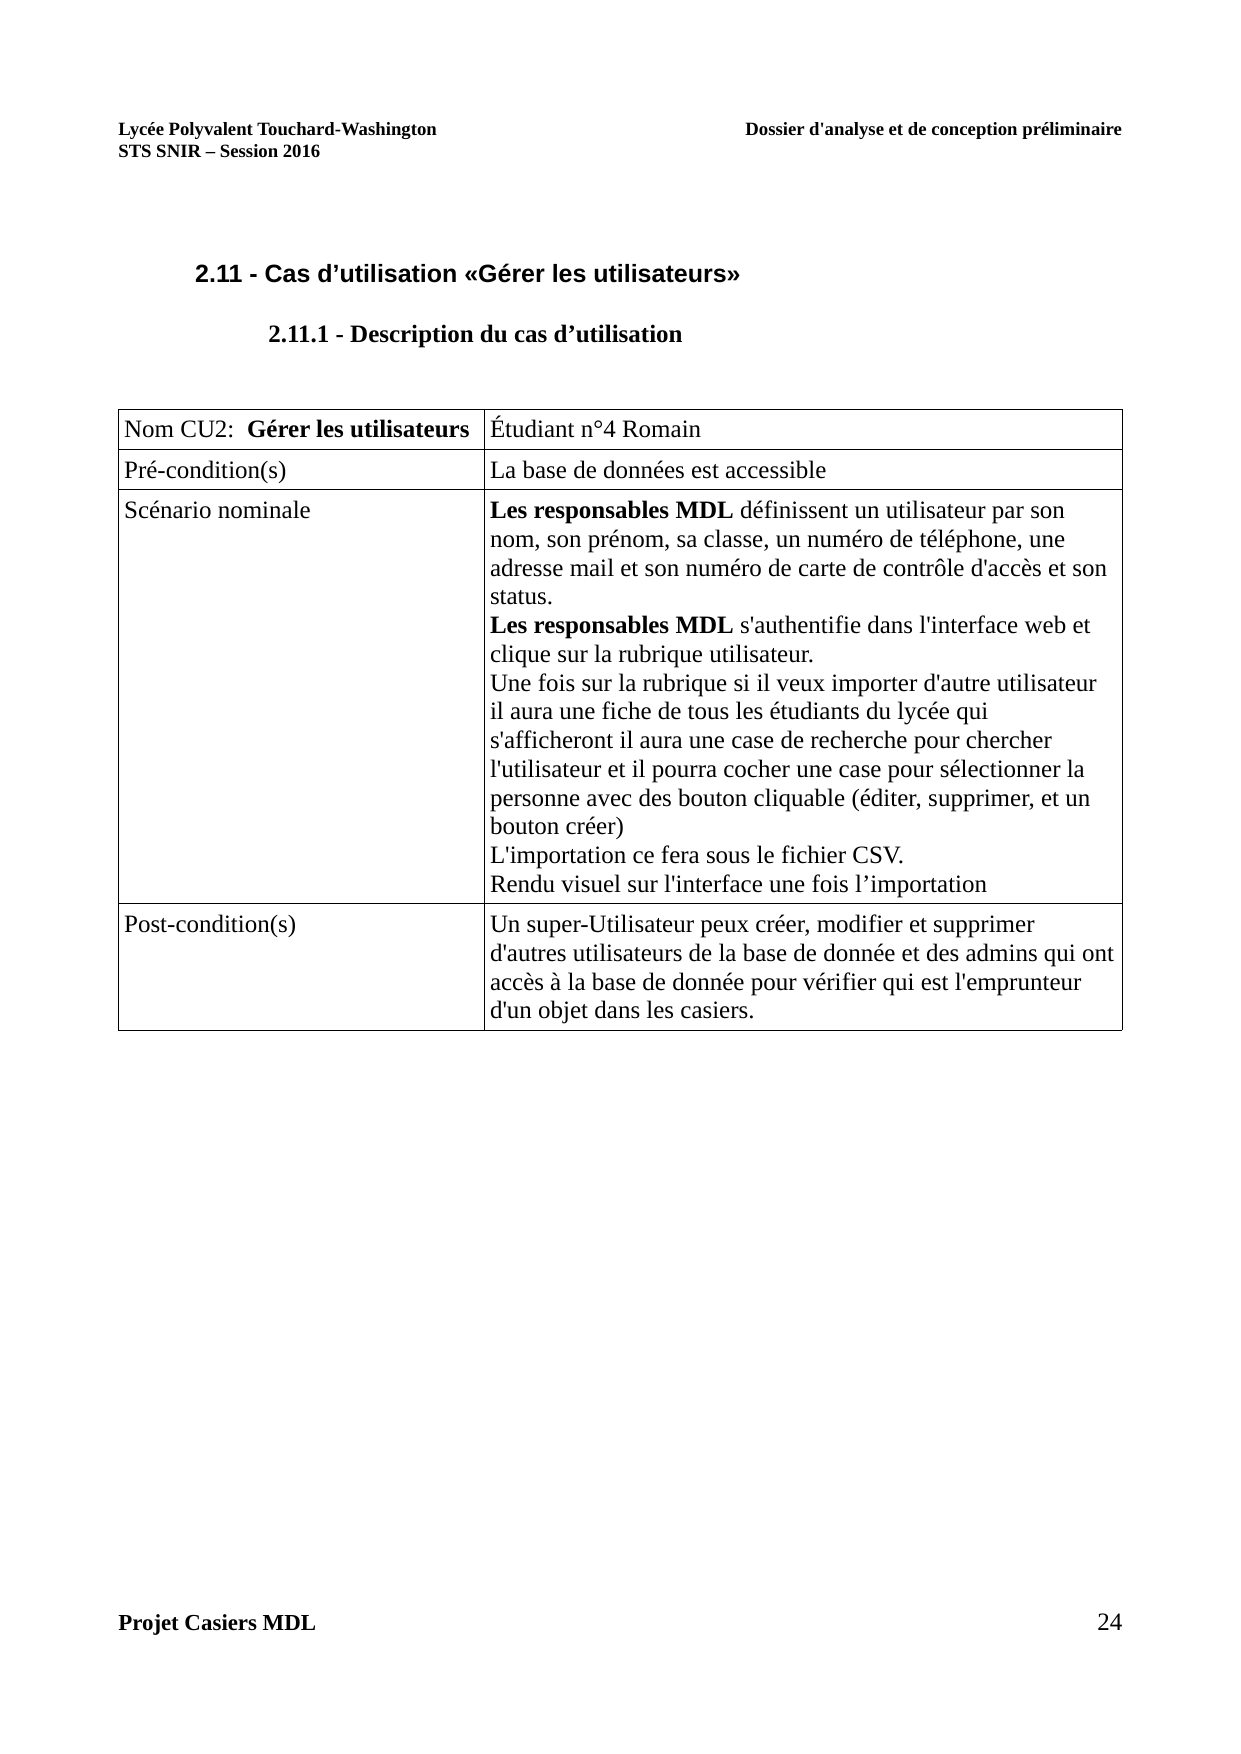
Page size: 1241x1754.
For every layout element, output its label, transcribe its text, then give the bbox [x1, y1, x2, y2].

table_cell Pré-condition(s) [119, 450, 484, 489]
table_cell Post-condition(s) [119, 904, 484, 1030]
table_cell La base de données est accessible [485, 450, 1122, 489]
table_header Nom CU2: Gérer les utilisateurs [119, 410, 484, 449]
table_header Étudiant n°4 Romain [485, 410, 1122, 449]
table_cell Scénario nominale [119, 490, 484, 903]
subtitle 2.11.1 - Description du cas d’utilisation [118, 315, 1122, 348]
subtitle 2.11 - Cas d’utilisation «Gérer les utilisateurs» [195, 259, 1122, 288]
table_cell Les responsables MDL définissent un utilisateur par son nom, son prénom, sa classe, un numéro de téléphone, une adresse mail et son numéro de carte de contrôle d'accès et son status. Les responsables MDL s'authentifie dans l'interface web et clique sur la rubrique utilisateur. Une fois sur la rubrique si il veux importer d'autre utilisateur il aura une fiche de tous les étudiants du lycée qui s'afficheront il aura une case de recherche pour chercher l'utilisateur et il pourra cocher une case pour sélectionner la personne avec des bouton cliquable (éditer, supprimer, et un bouton créer) L'importation ce fera sous le fichier CSV. Rendu visuel sur l'interface une fois l’importation [485, 490, 1122, 903]
table_cell Un super-Utilisateur peux créer, modifier et supprimer d'autres utilisateurs de la base de donnée et des admins qui ont accès à la base de donnée pour vérifier qui est l'emprunteur d'un objet dans les casiers. [485, 904, 1122, 1030]
